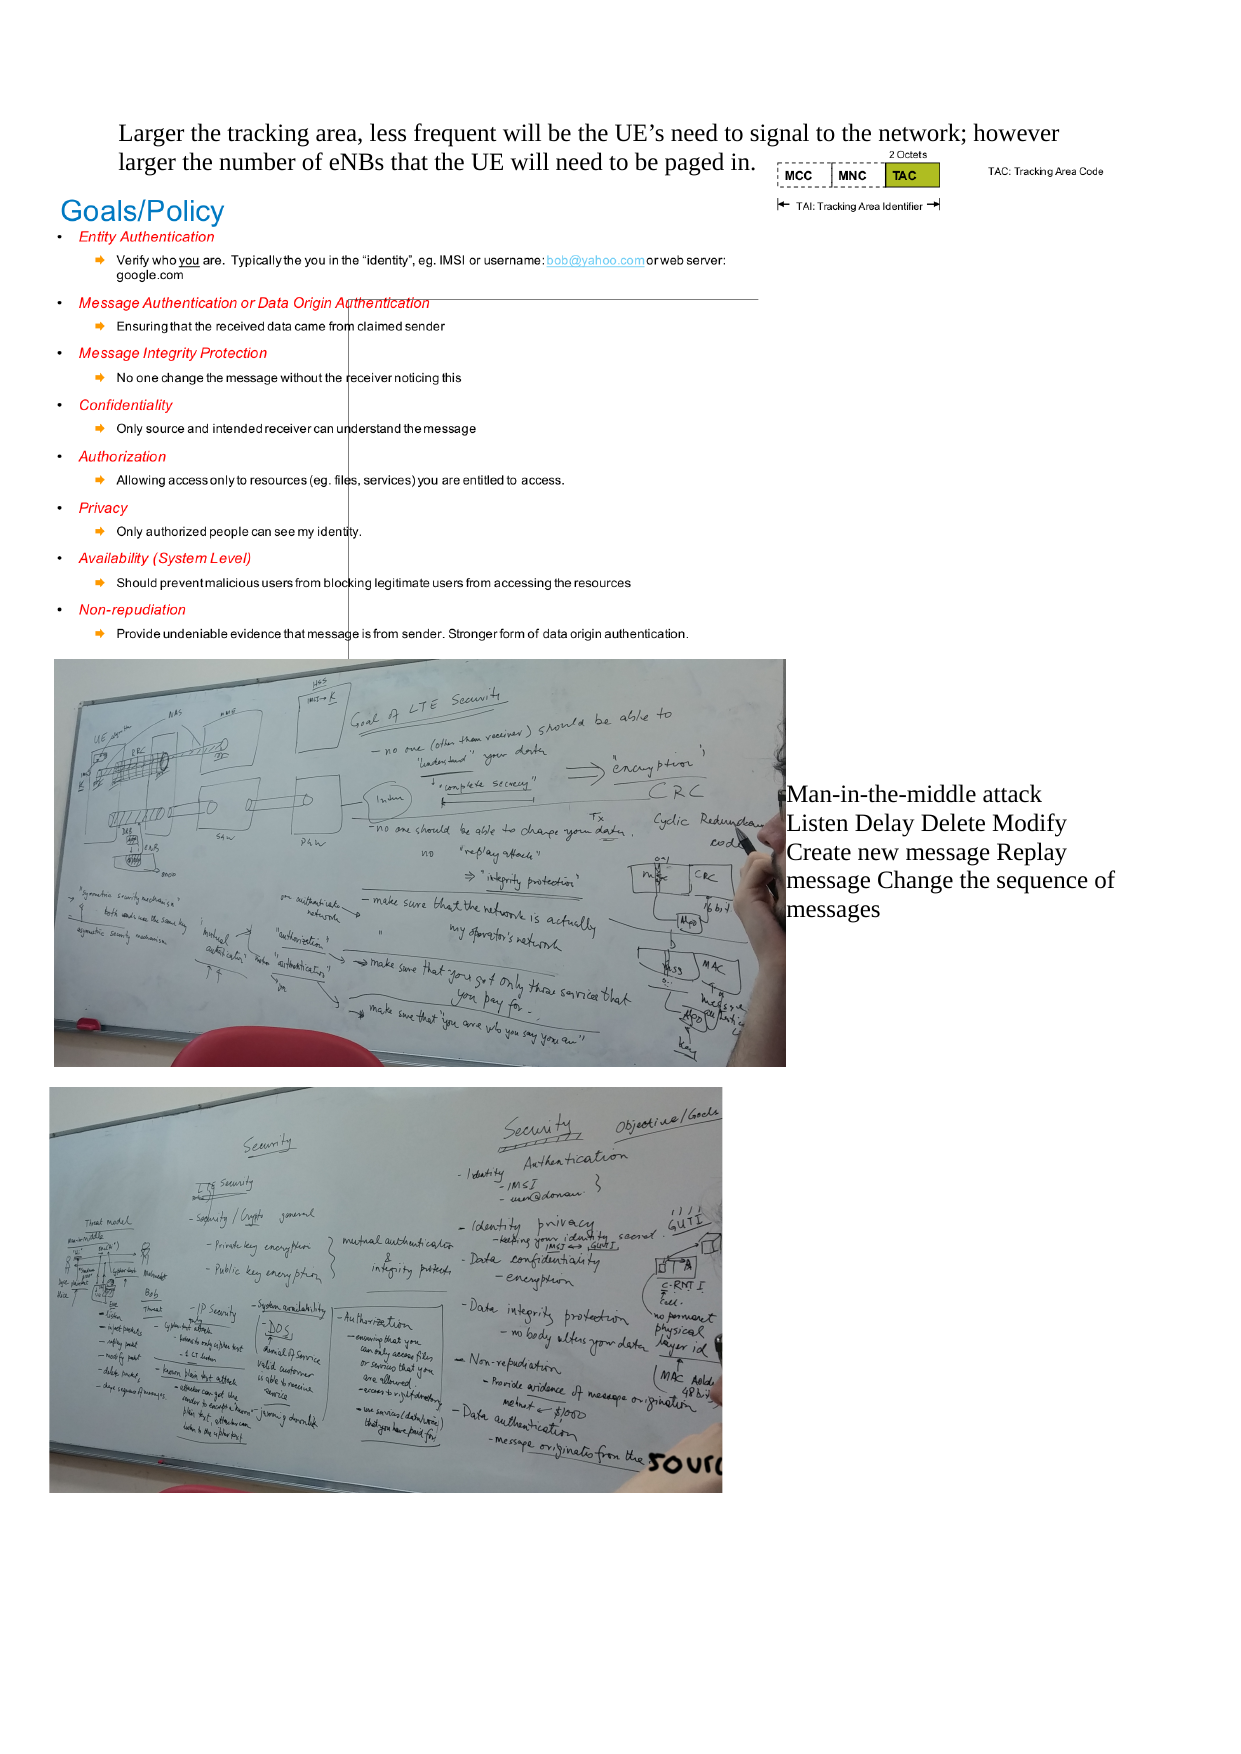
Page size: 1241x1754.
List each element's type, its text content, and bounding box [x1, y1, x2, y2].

text Larger the tracking area, less frequent will be the UE’s need to signal to the network; however larger the number of eNBs that the UE will need to be paged in. [118, 118, 1122, 176]
text [118, 779, 476, 808]
picture [476, 721, 786, 1024]
text Listen Delay Delete Modify Create new message Replay message Change the sequence of messages [786, 808, 1122, 923]
text Man-in-the-middle attack [786, 779, 1122, 808]
picture [775, 149, 1114, 216]
text [118, 808, 476, 923]
picture [42, 188, 759, 660]
